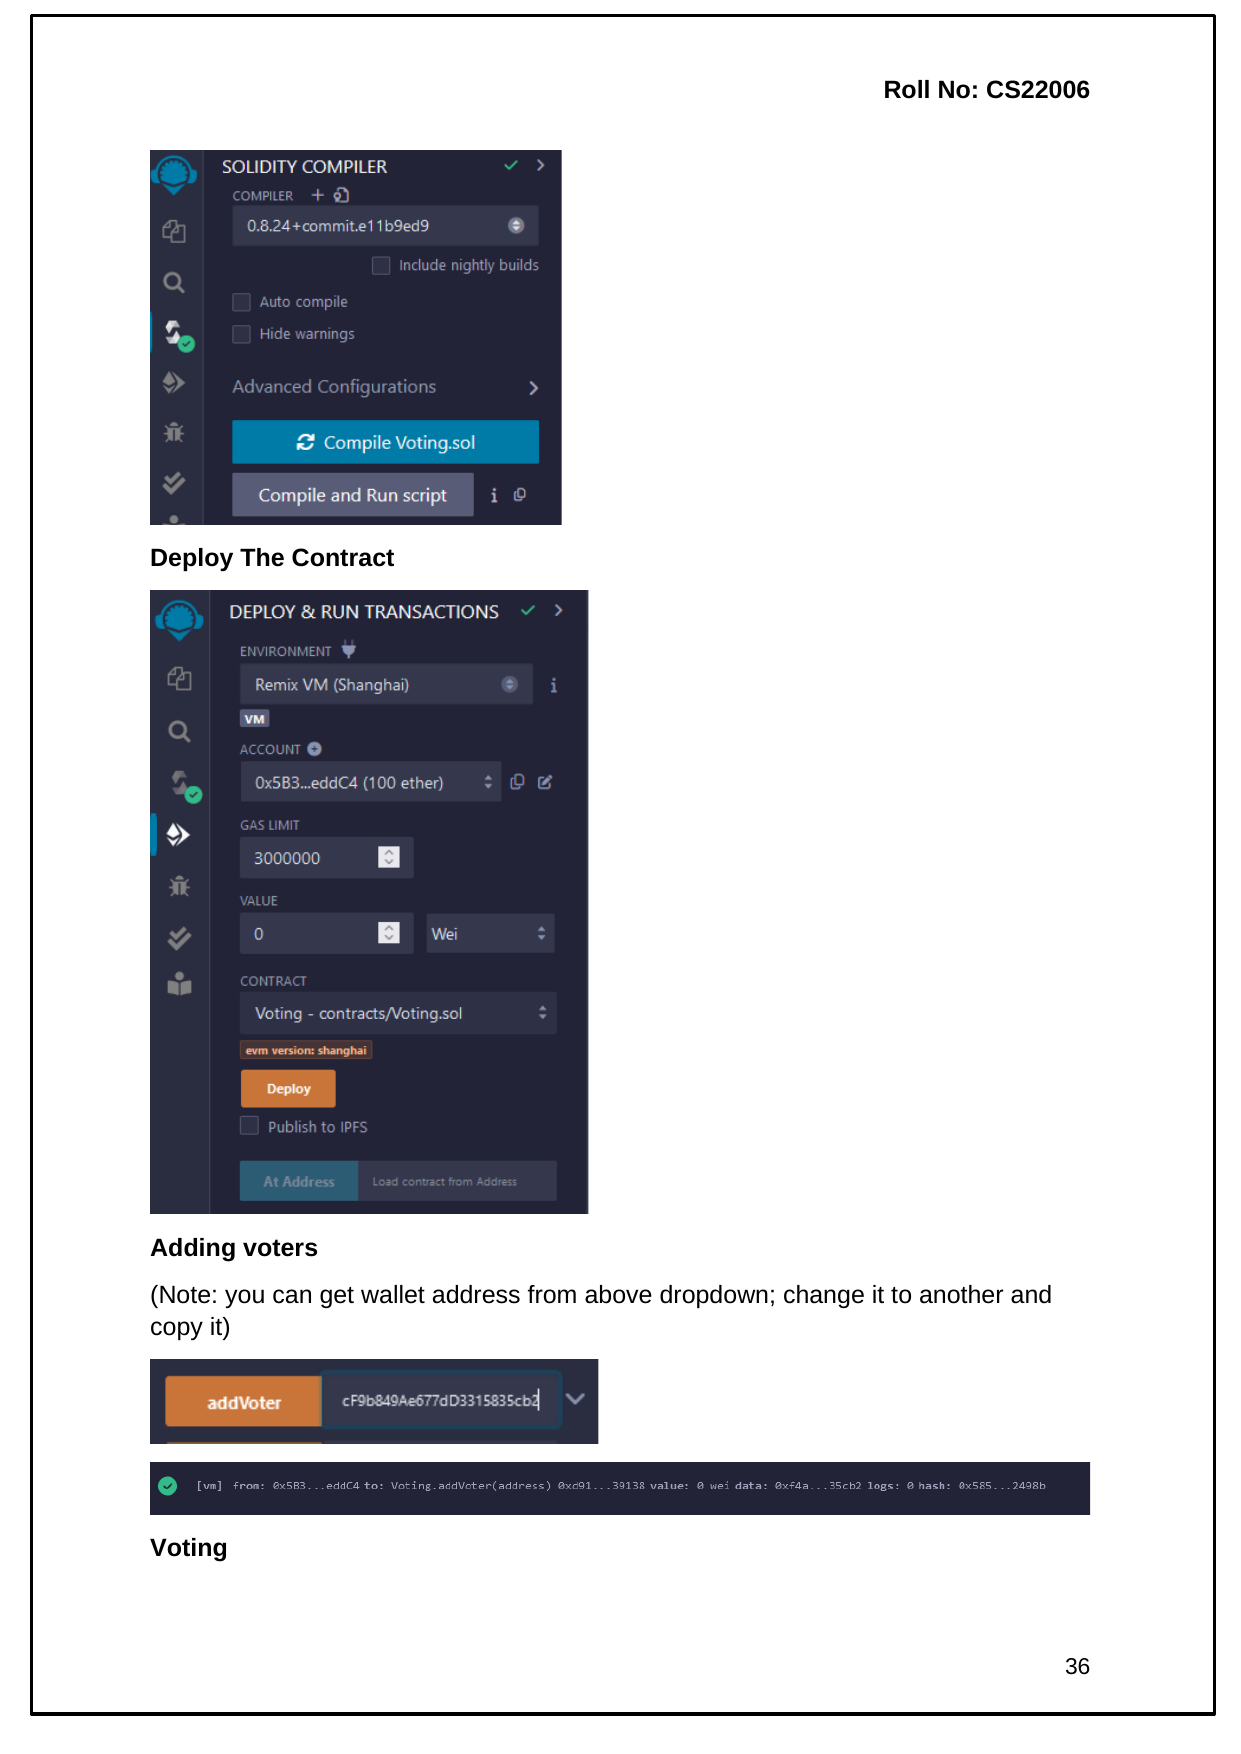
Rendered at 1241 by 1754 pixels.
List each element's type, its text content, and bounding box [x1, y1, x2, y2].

picture [150, 1359, 599, 1444]
picture [150, 590, 589, 1214]
text Adding voters [150, 1233, 1090, 1262]
picture [150, 150, 562, 525]
text (Note: you can get wallet address from above dropdown; change it to another and copy it) [150, 1281, 1090, 1340]
picture [161, 160, 169, 166]
text Voting [150, 1533, 1090, 1562]
text Deploy The Contract [150, 543, 1090, 572]
picture [150, 1462, 1091, 1515]
